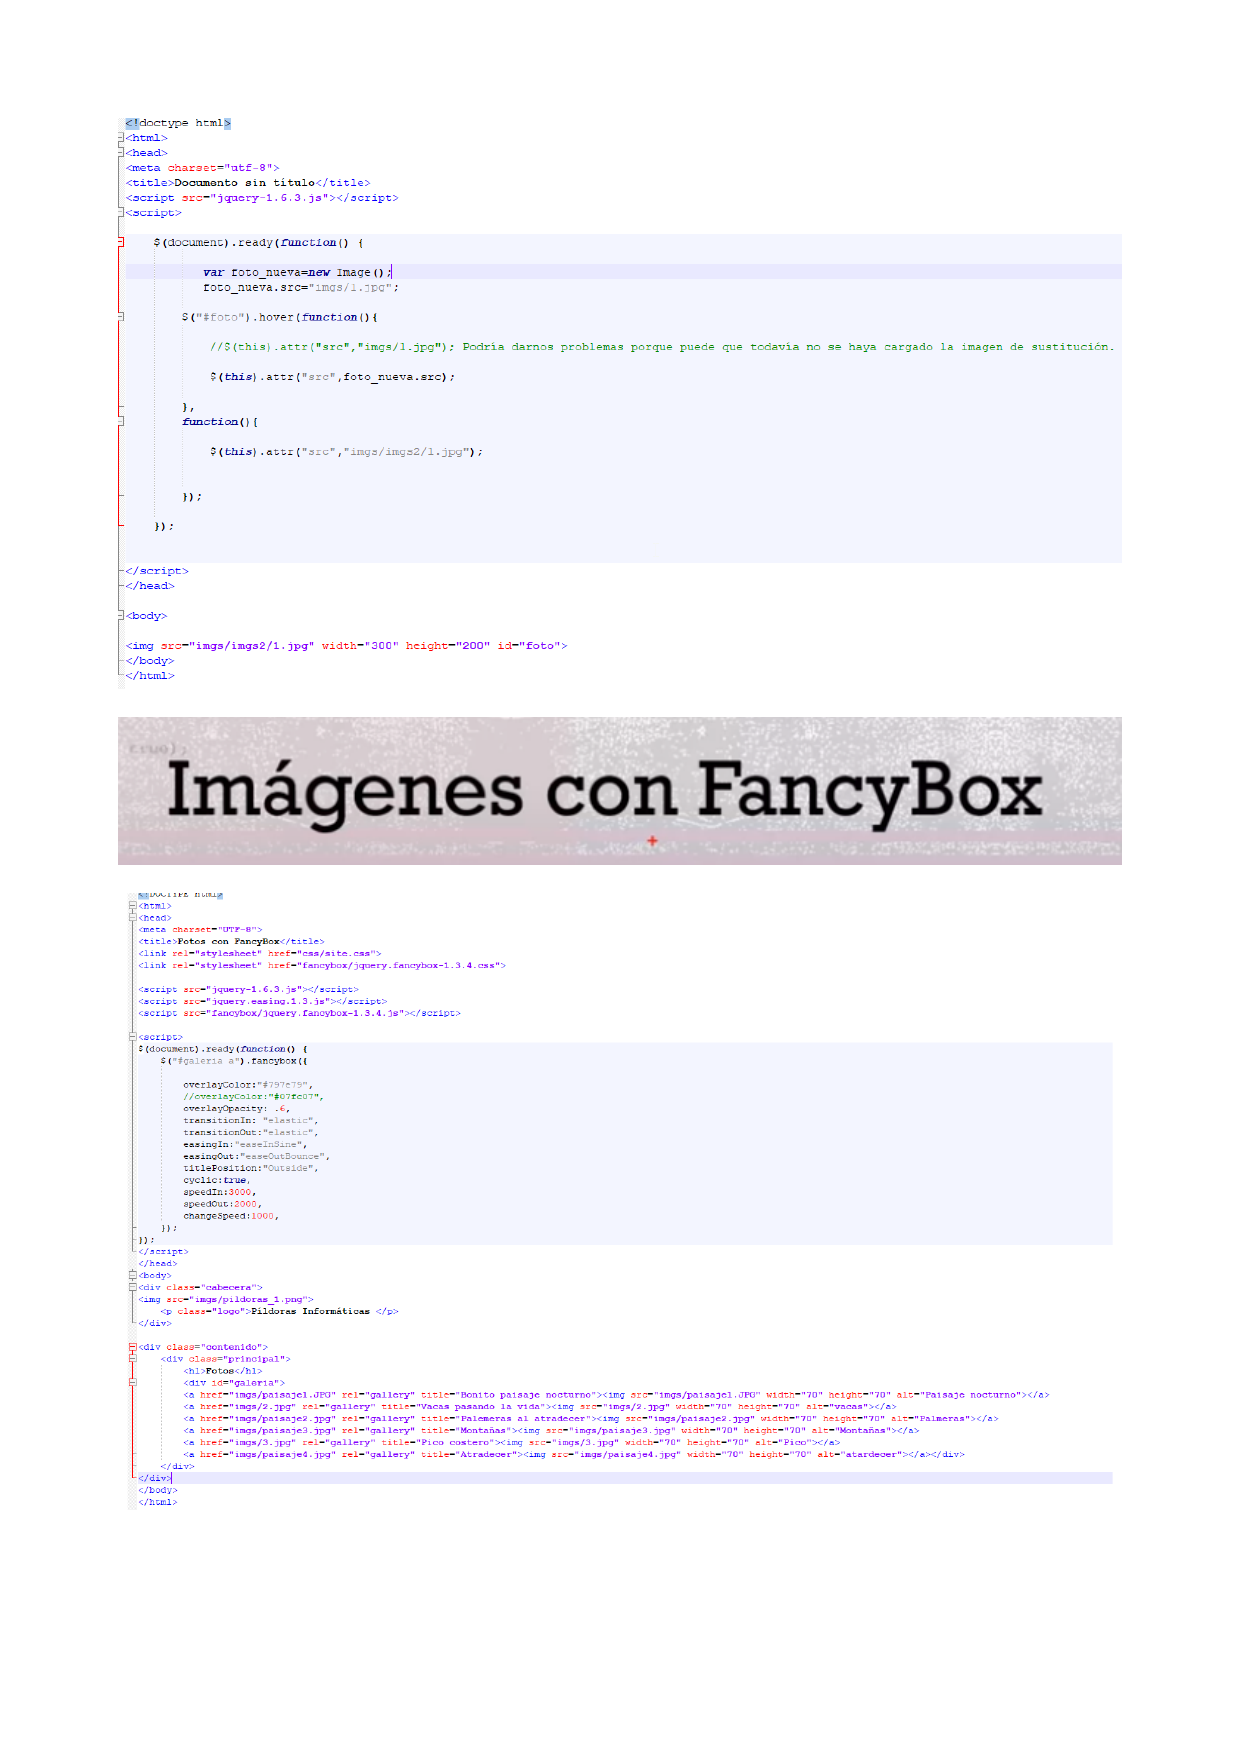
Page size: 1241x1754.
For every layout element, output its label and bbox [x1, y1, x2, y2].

picture [118, 118, 1122, 689]
picture [127, 893, 1113, 1510]
picture [118, 717, 1122, 865]
